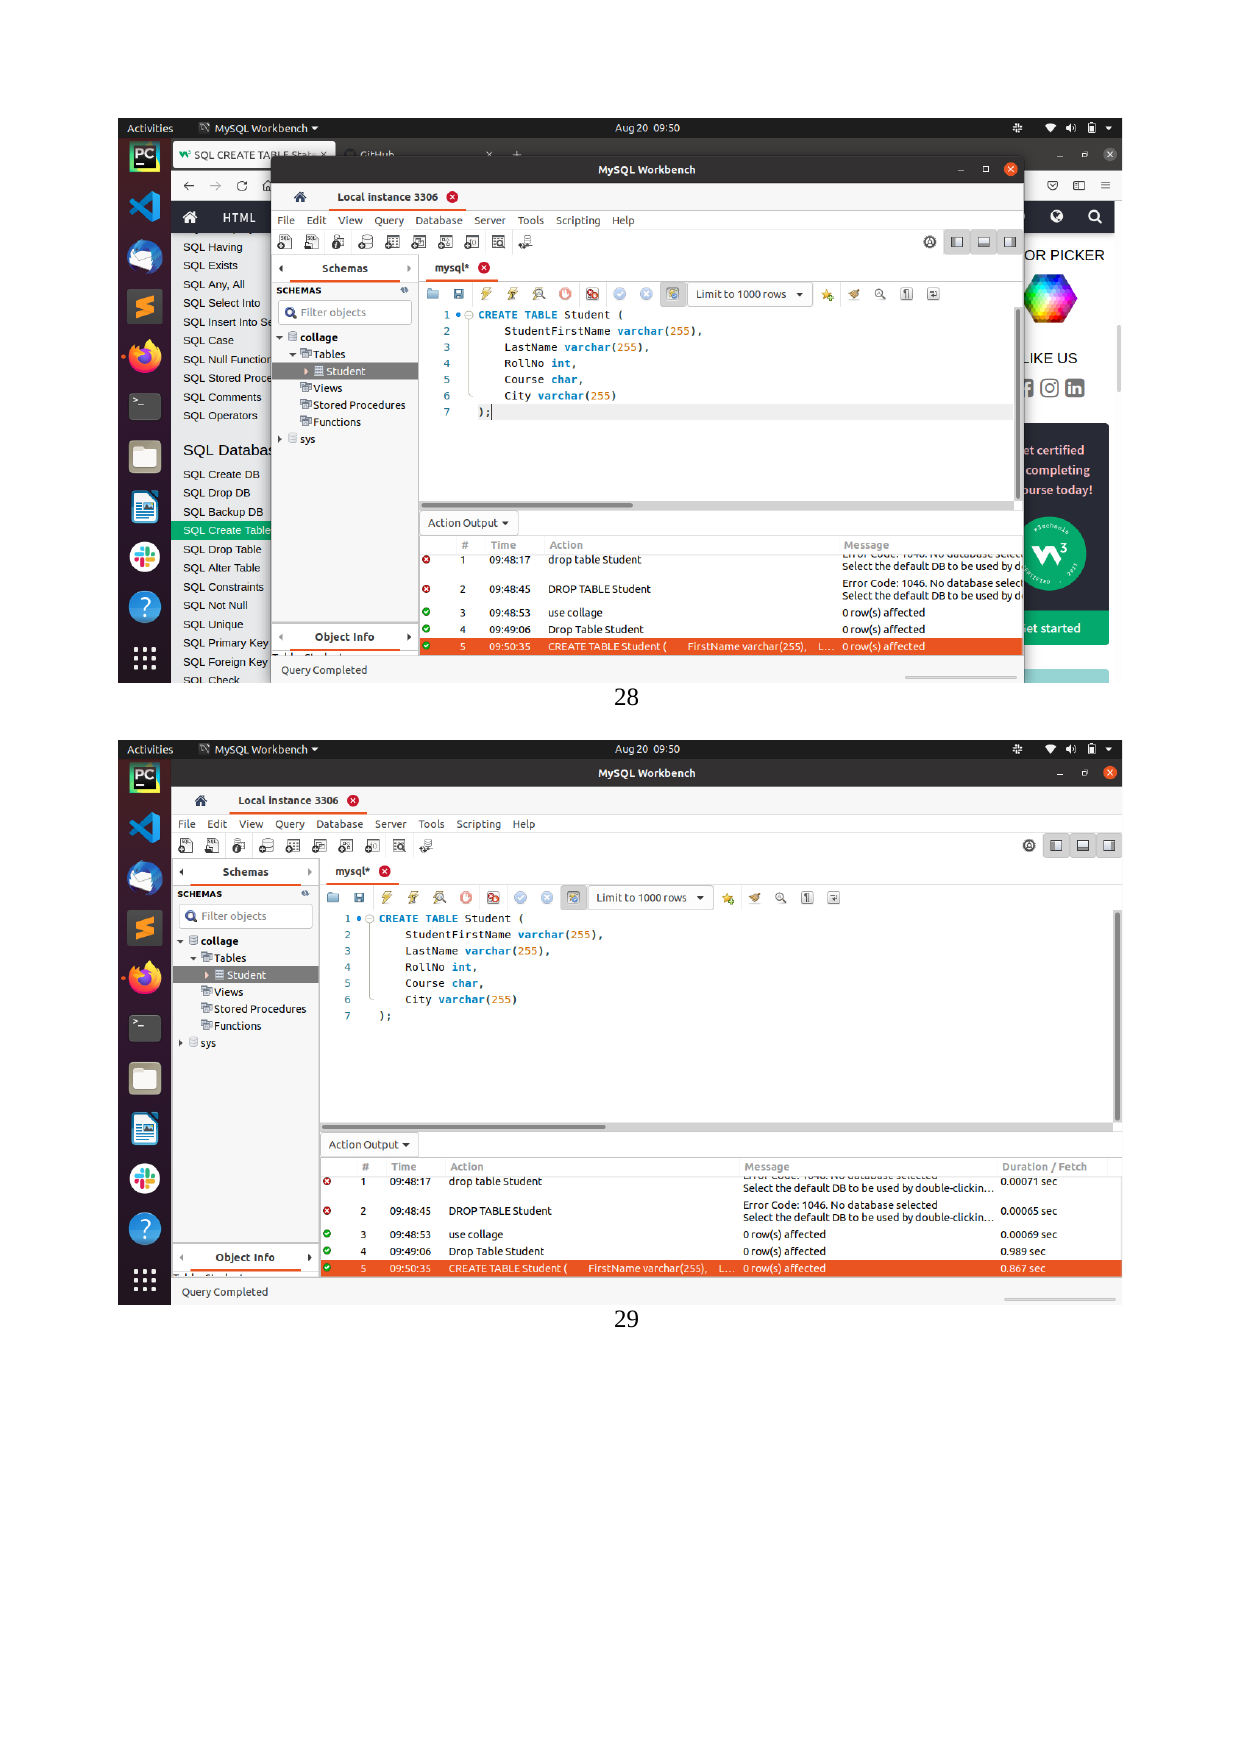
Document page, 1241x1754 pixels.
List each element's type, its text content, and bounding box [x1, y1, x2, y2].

text 29 [118, 1305, 1122, 1333]
text 28 [118, 683, 1122, 711]
picture [118, 740, 1123, 1305]
picture [118, 118, 1123, 683]
